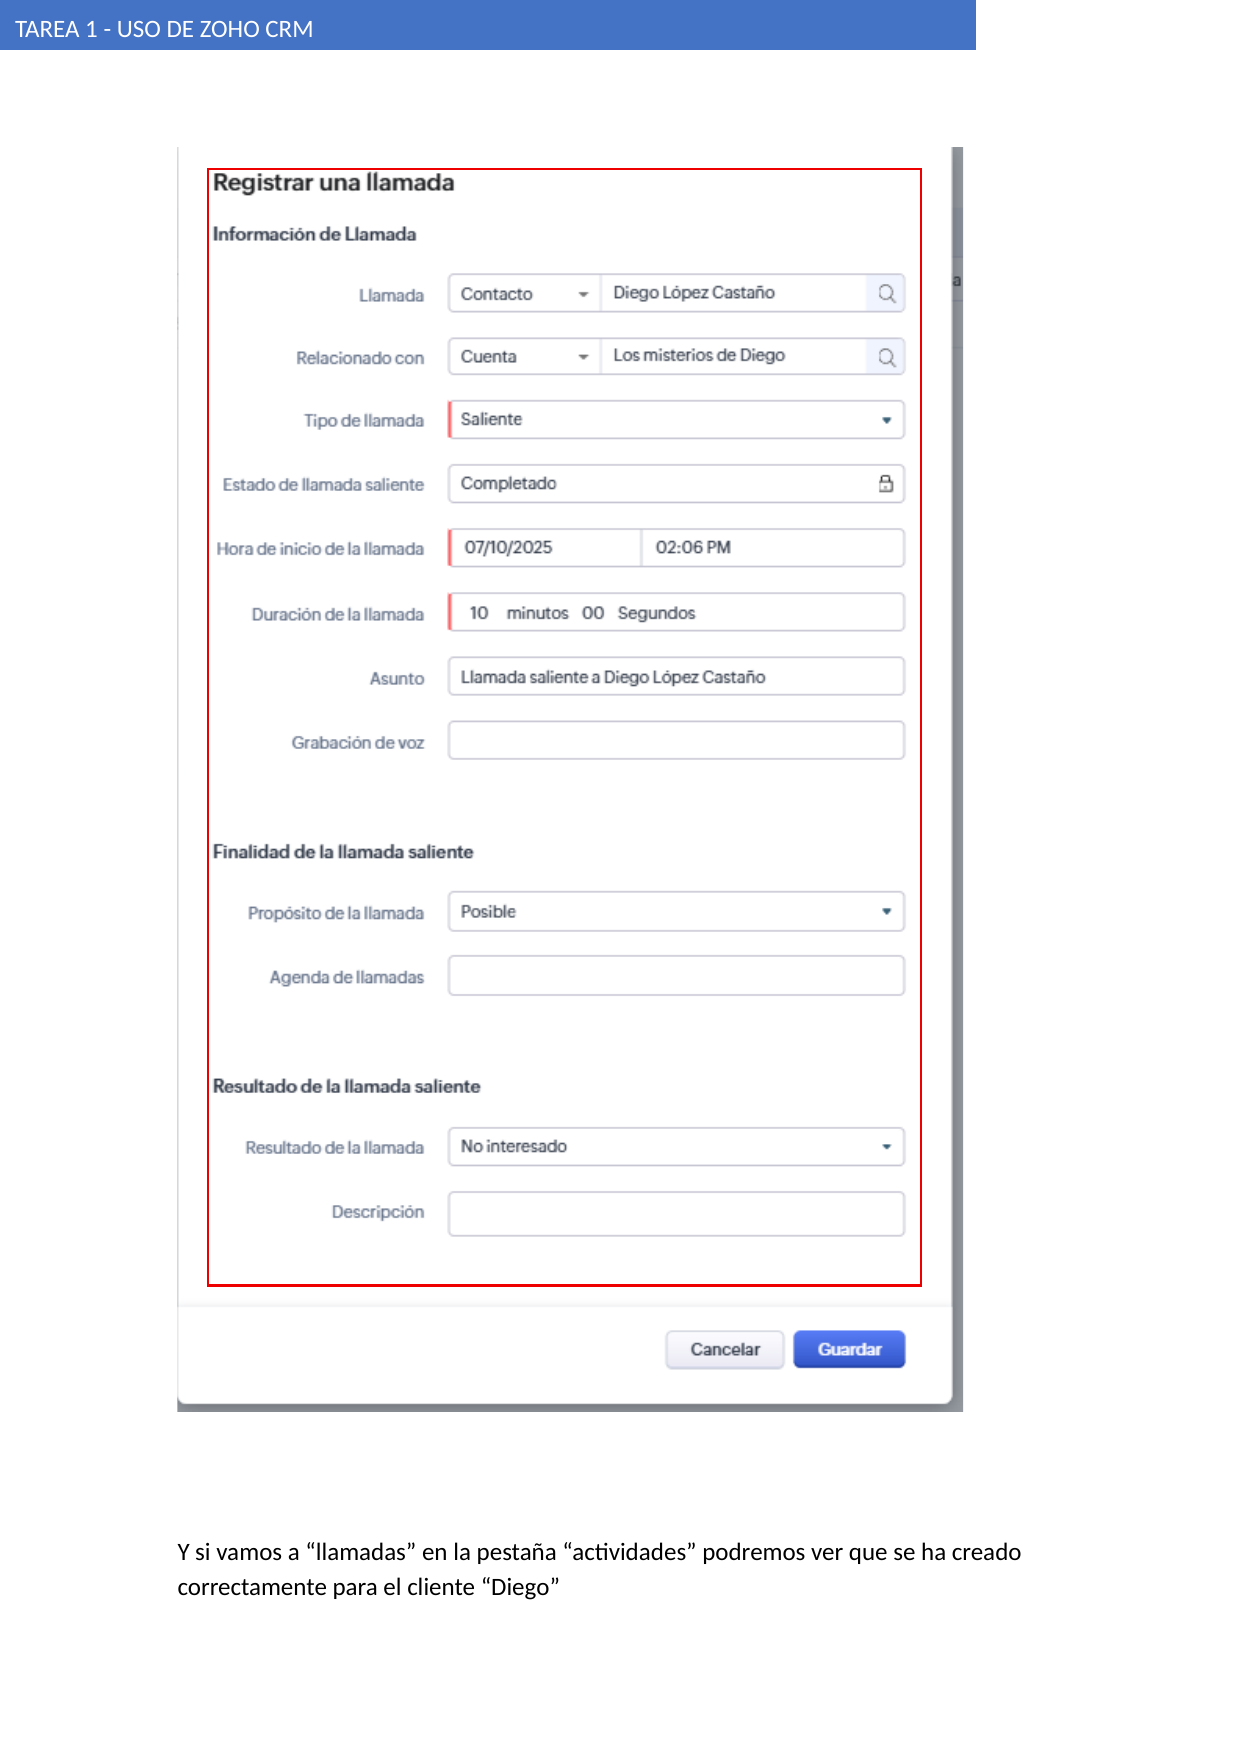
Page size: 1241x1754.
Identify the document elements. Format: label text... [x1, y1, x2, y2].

text Y si vamos a “llamadas” en la pestaña “actividades” podremos ver que se ha creado correctamente para el cliente “Diego” [177, 1536, 1063, 1602]
